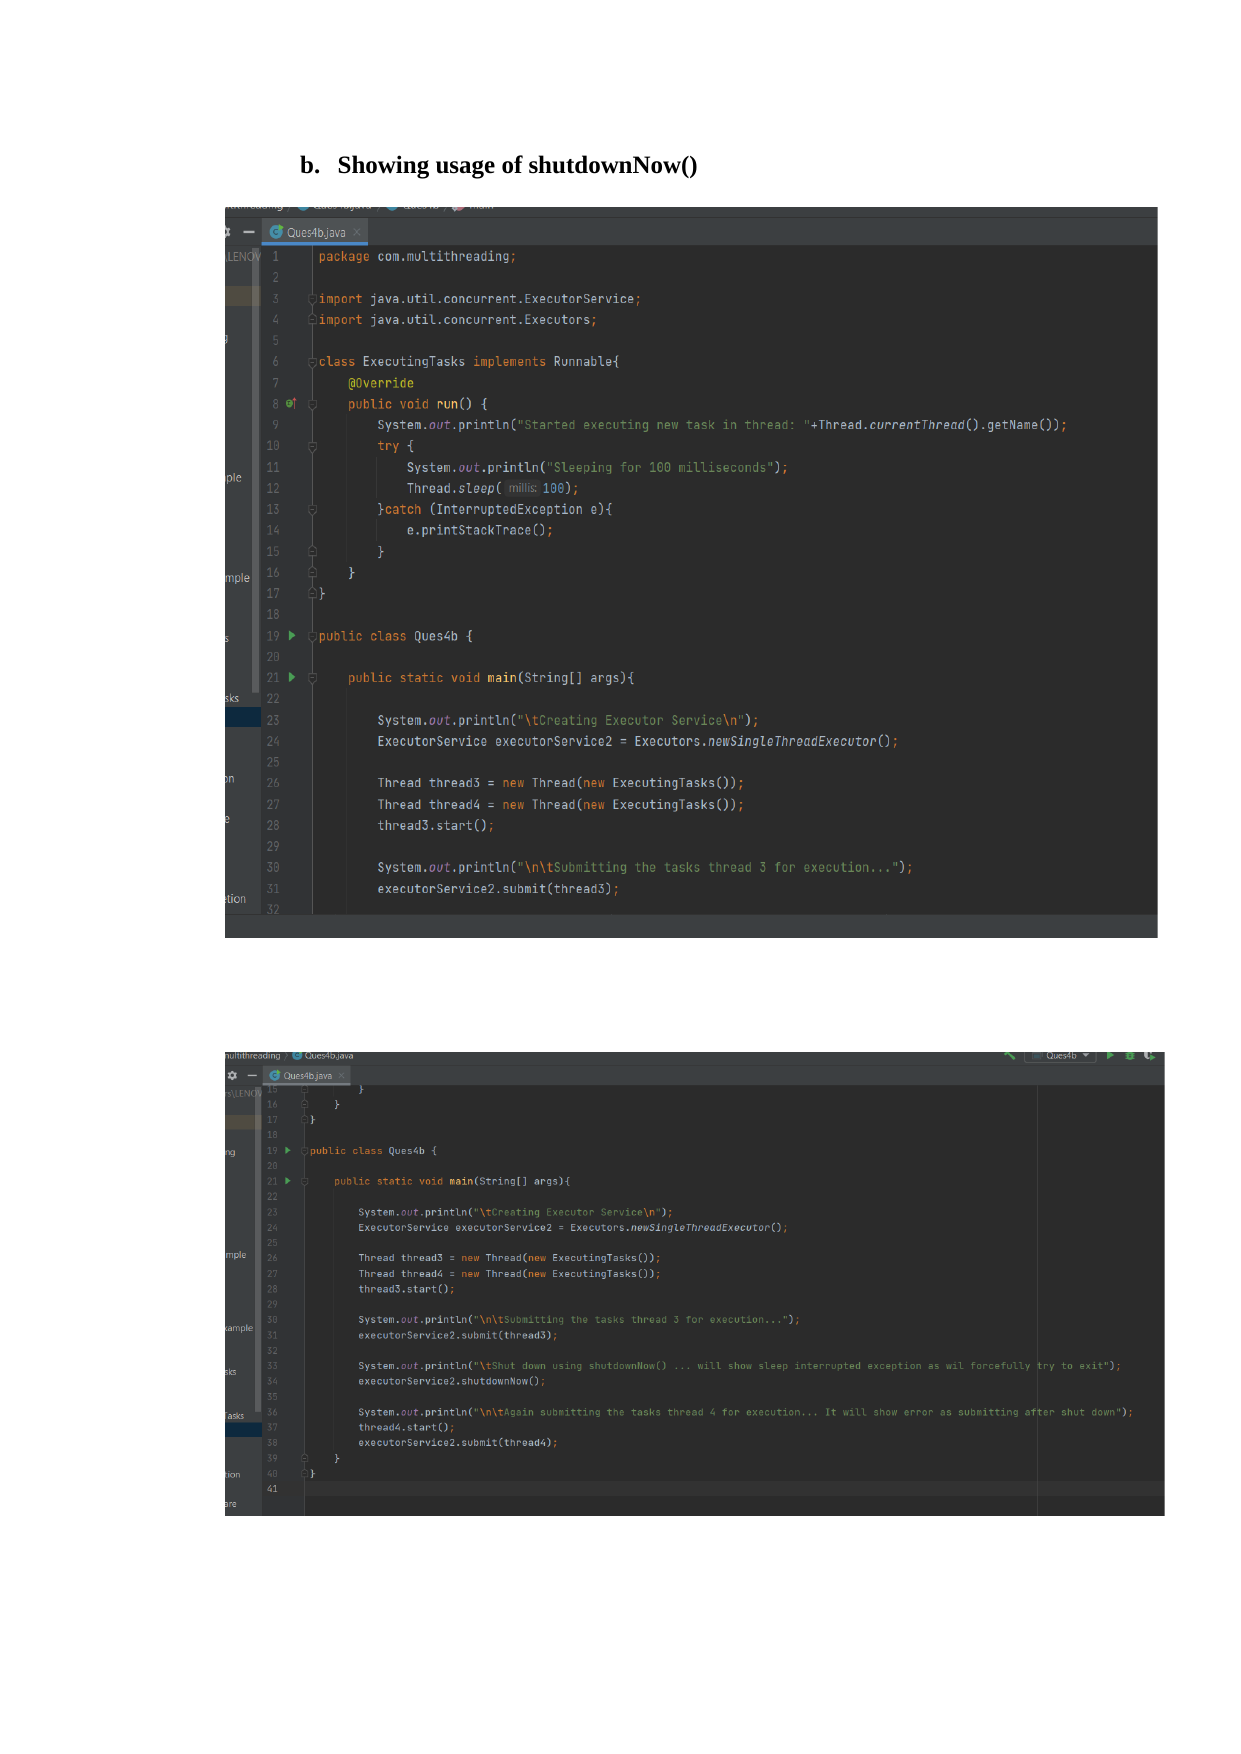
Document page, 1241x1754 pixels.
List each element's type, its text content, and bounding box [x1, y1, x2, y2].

list Showing usage of shutdownNow() [300, 150, 1090, 179]
